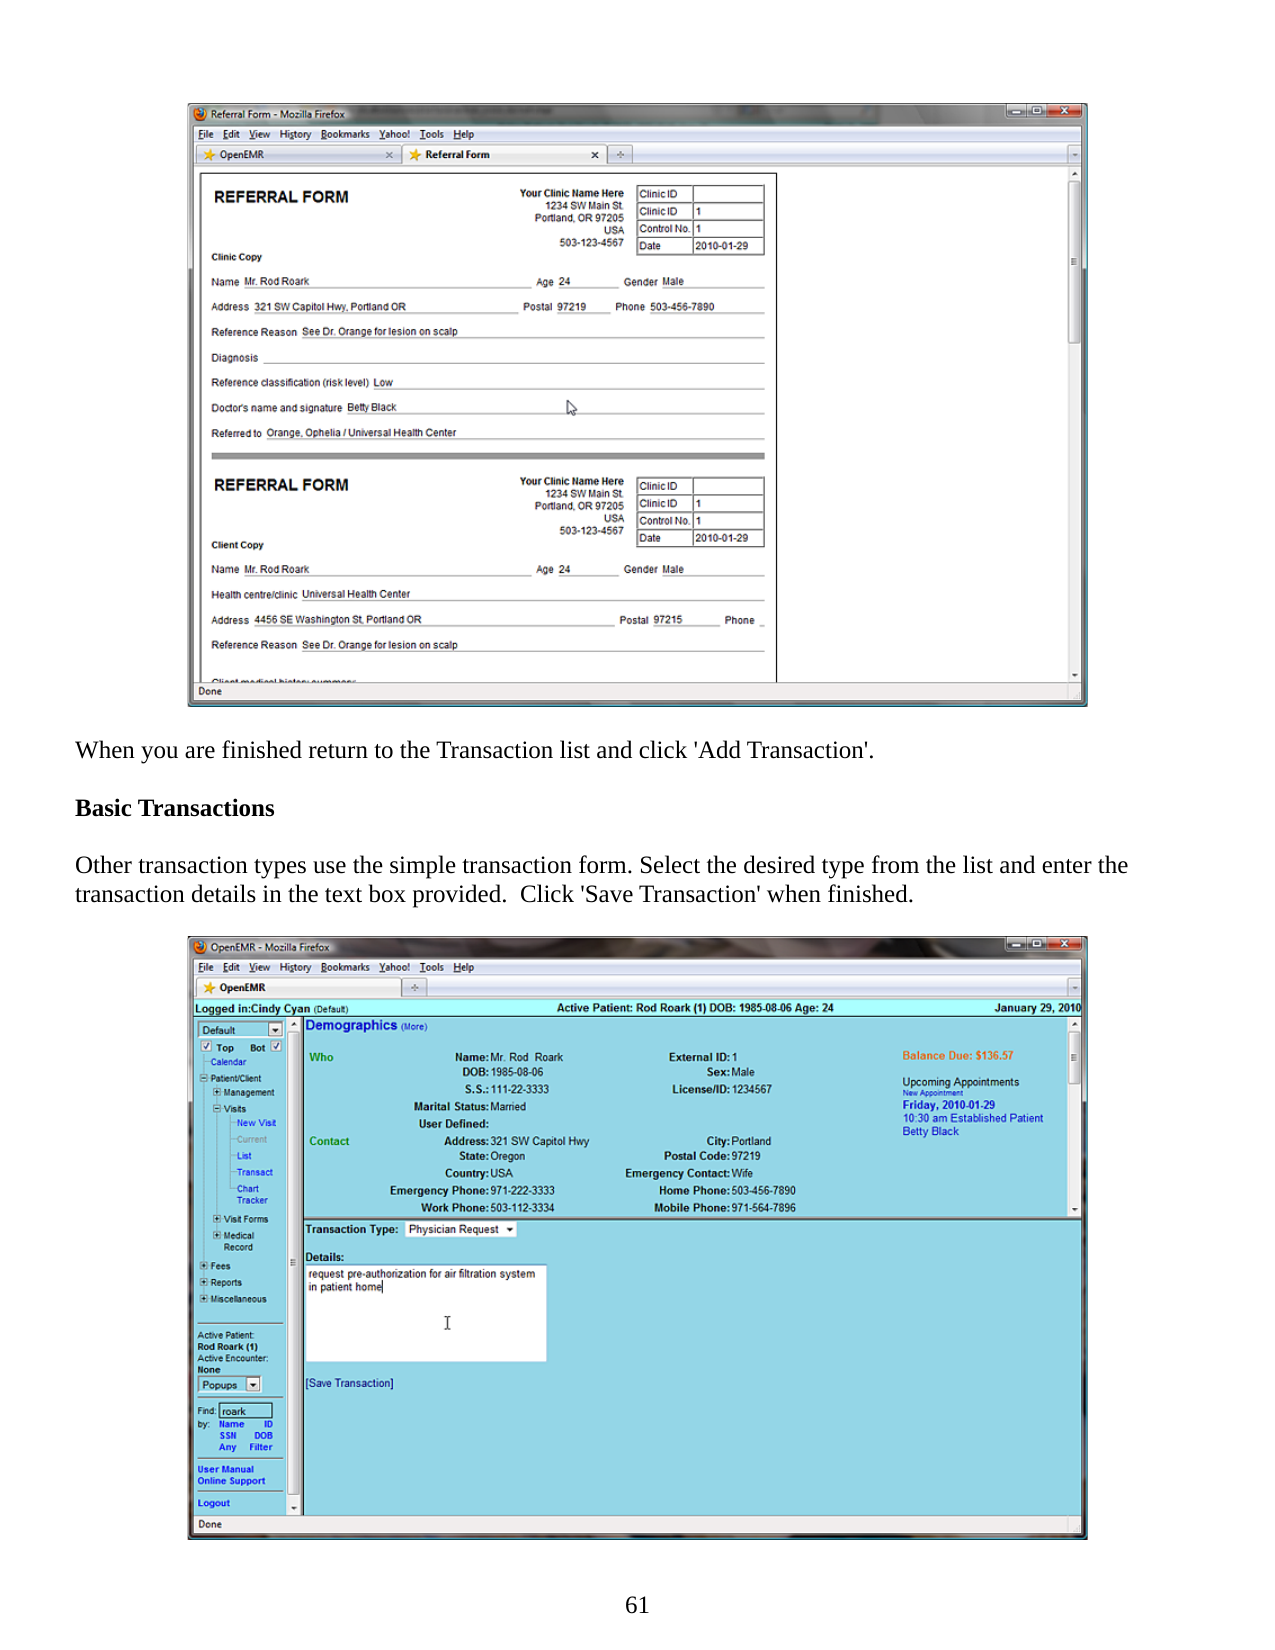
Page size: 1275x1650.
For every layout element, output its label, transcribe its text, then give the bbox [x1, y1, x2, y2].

picture [187, 103, 1088, 707]
picture [187, 936, 1088, 1540]
text Basic Transactions [75, 793, 1200, 822]
text When you are finished return to the Transaction list and click 'Add Transaction'. [75, 736, 1200, 764]
text Other transaction types use the simple transaction form. Select the desired type from the list and enter the transaction details in the text box provided. Click 'Save Transaction' when finished. [75, 851, 1200, 908]
